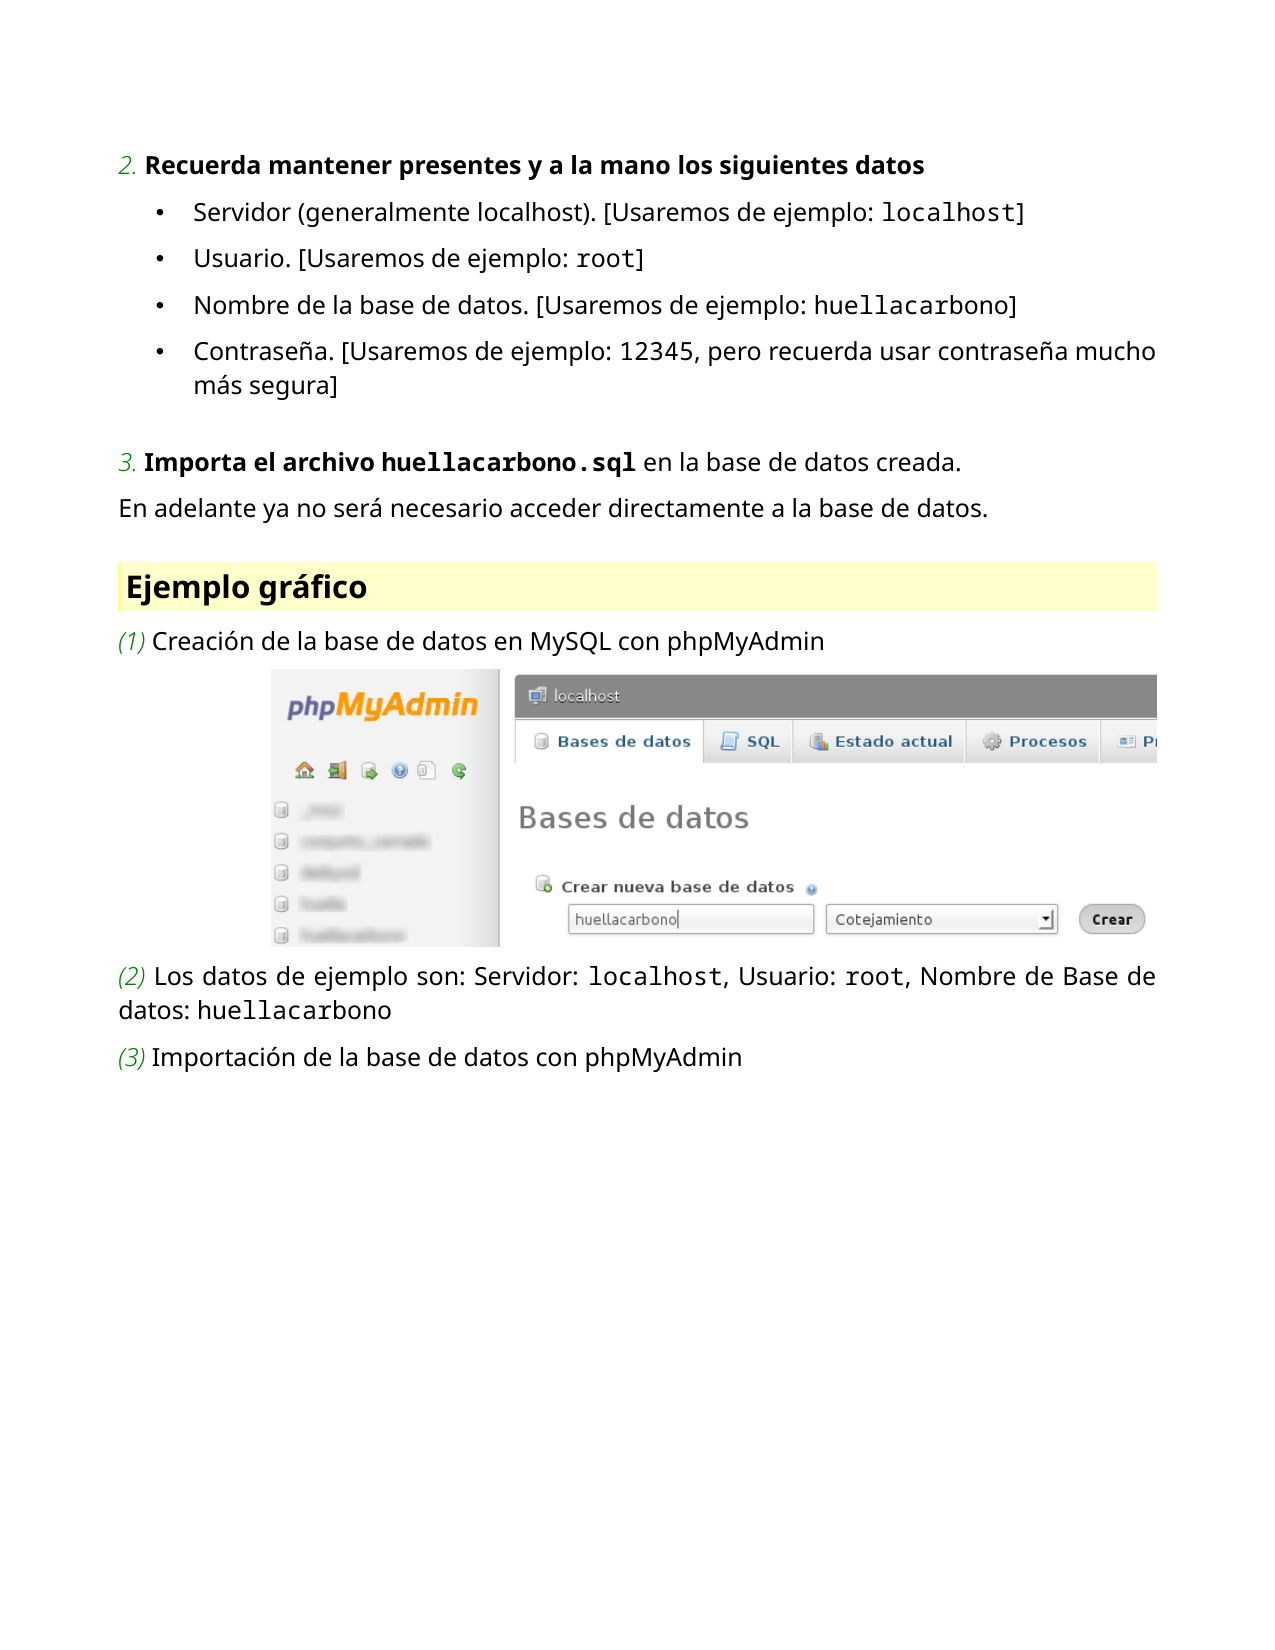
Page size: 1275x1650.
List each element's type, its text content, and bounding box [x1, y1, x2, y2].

subtitle (1) Creación de la base de datos en MySQL con phpMyAdmin [118, 623, 1157, 657]
subtitle Ejemplo gráfico [122, 562, 1157, 611]
subtitle (2) Los datos de ejemplo son: Servidor: localhost, Usuario: root, Nombre de Base de datos: huellacarbono [118, 959, 1157, 1027]
subtitle 2. Recuerda mantener presentes y a la mano los siguientes datos [118, 148, 1157, 182]
list Usuario. [Usaremos de ejemplo: root] [156, 241, 1157, 275]
list Nombre de la base de datos. [Usaremos de ejemplo: huellacarbono] [156, 287, 1157, 321]
list Contraseña. [Usaremos de ejemplo: 12345, pero recuerda usar contraseña mucho más segura] [156, 334, 1157, 402]
picture [271, 669, 1157, 947]
list Servidor (generalmente localhost). [Usaremos de ejemplo: localhost] [156, 194, 1157, 228]
subtitle 3. Importa el archivo huellacarbono.sql en la base de datos creada. [118, 444, 1157, 478]
subtitle (3) Importación de la base de datos con phpMyAdmin [118, 1039, 1157, 1073]
text En adelante ya no será necesario acceder directamente a la base de datos. [118, 491, 1157, 525]
